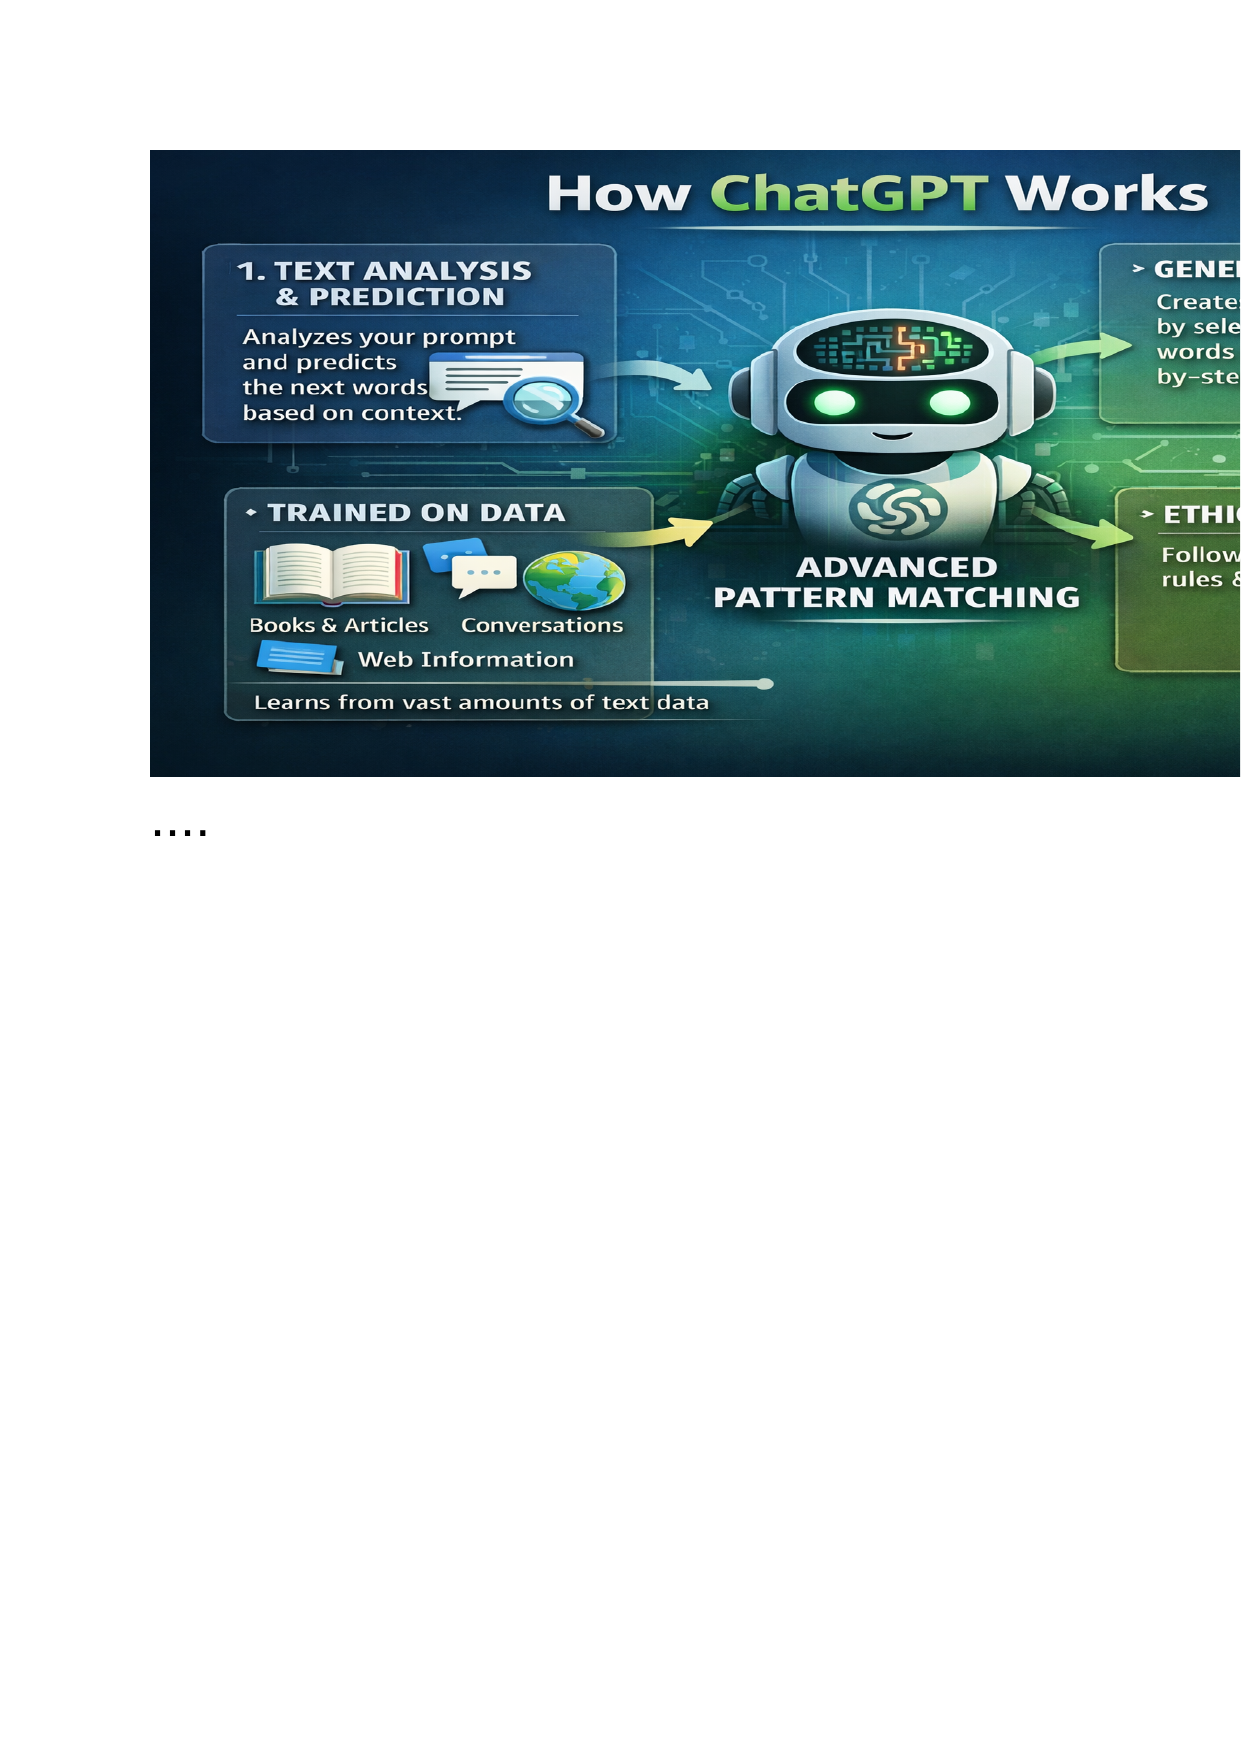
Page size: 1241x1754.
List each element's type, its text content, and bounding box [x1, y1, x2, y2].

title .... [150, 777, 1090, 848]
picture [150, 150, 1241, 777]
